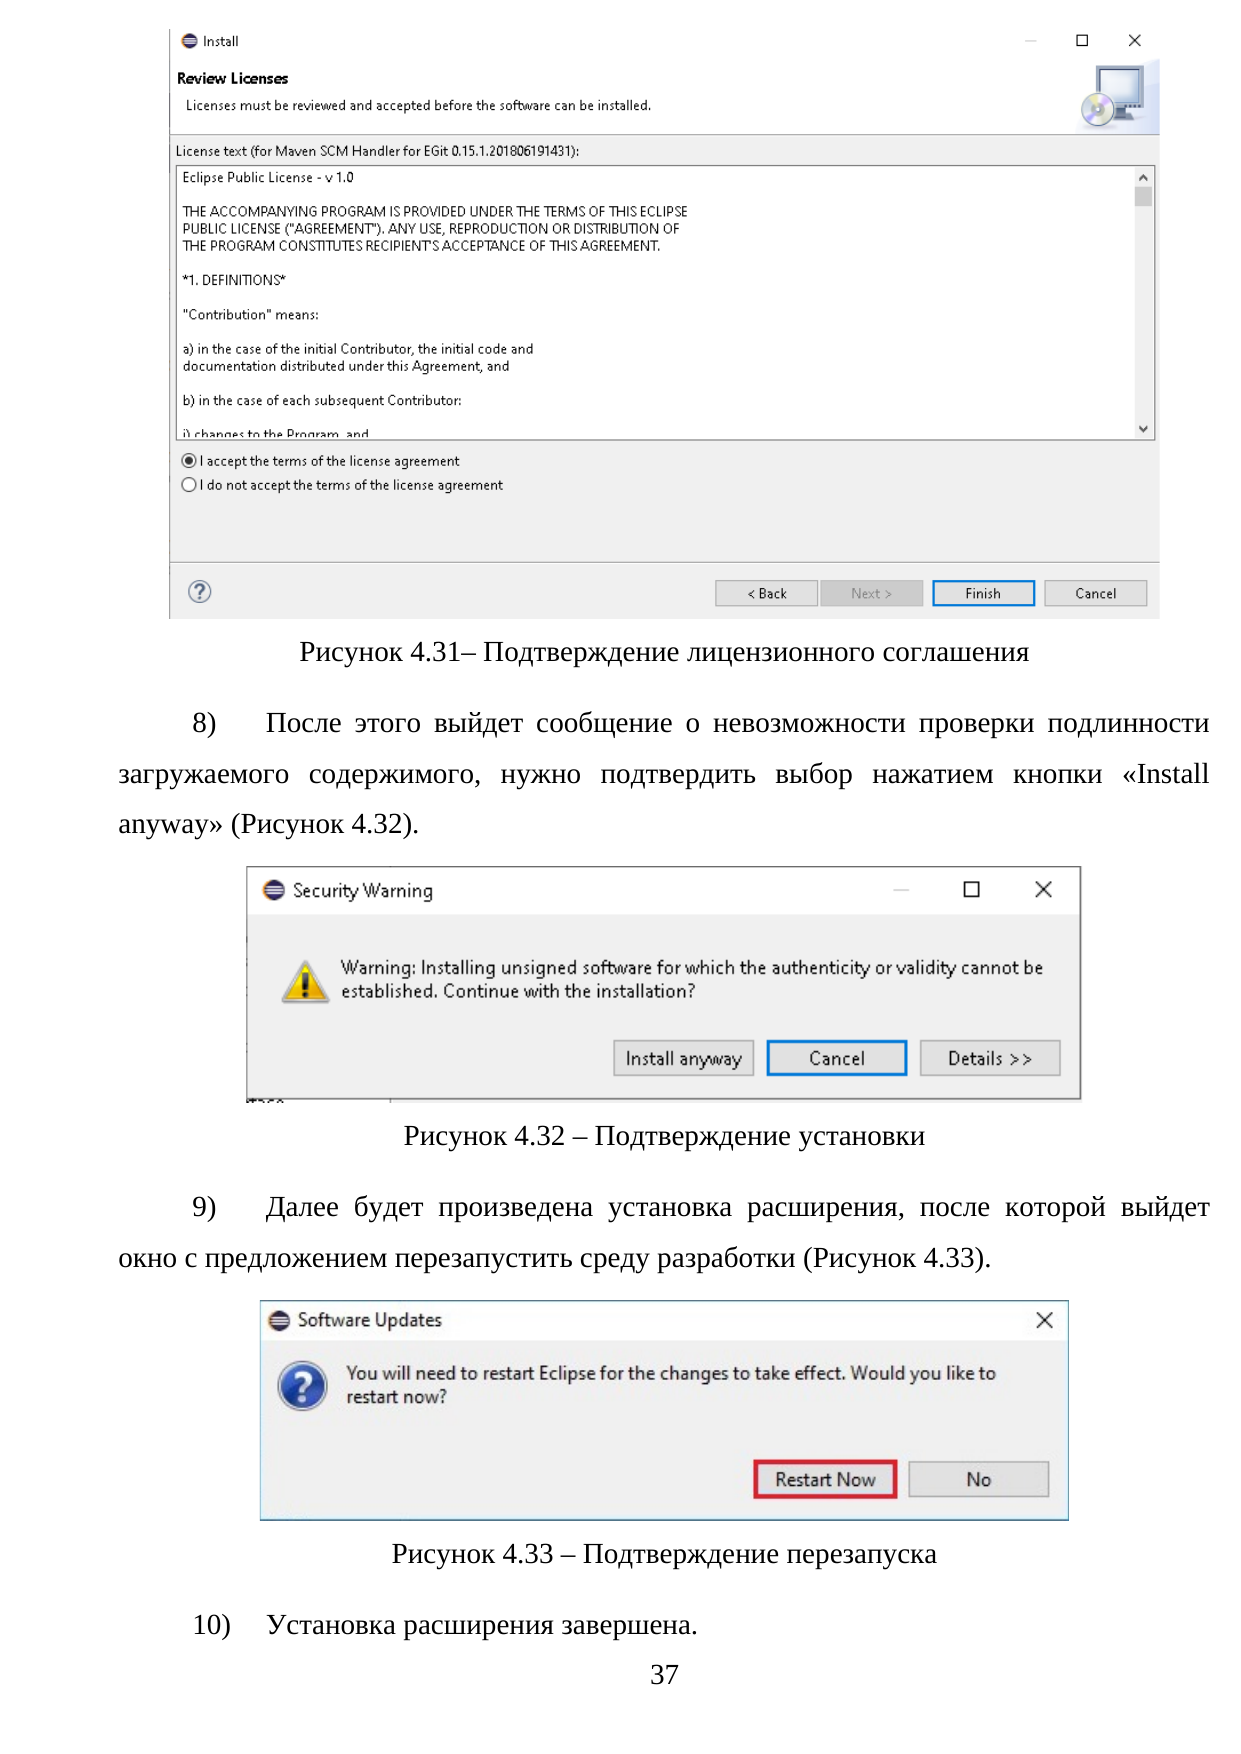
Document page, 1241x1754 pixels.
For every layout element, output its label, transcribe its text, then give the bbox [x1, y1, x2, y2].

text Рисунок 4.33 – Подтверждение перезапуска [118, 1536, 1211, 1570]
list Далее будет произведена установка расширения, после которой выйдет окно с предложением перезапустить среду разработки (Рисунок 4.33). [118, 1189, 1211, 1273]
list После этого выйдет сообщение о невозможности проверки подлинности загружаемого содержимого, нужно подтвердить выбор нажатием кнопки «Install anyway» (Рисунок 4.32). [118, 706, 1211, 840]
list Установка расширения завершена. [118, 1607, 1211, 1641]
text Рисунок 4.31– Подтверждение лицензионного соглашения [118, 634, 1211, 668]
text Рисунок 4.32 – Подтверждение установки [118, 1118, 1211, 1152]
